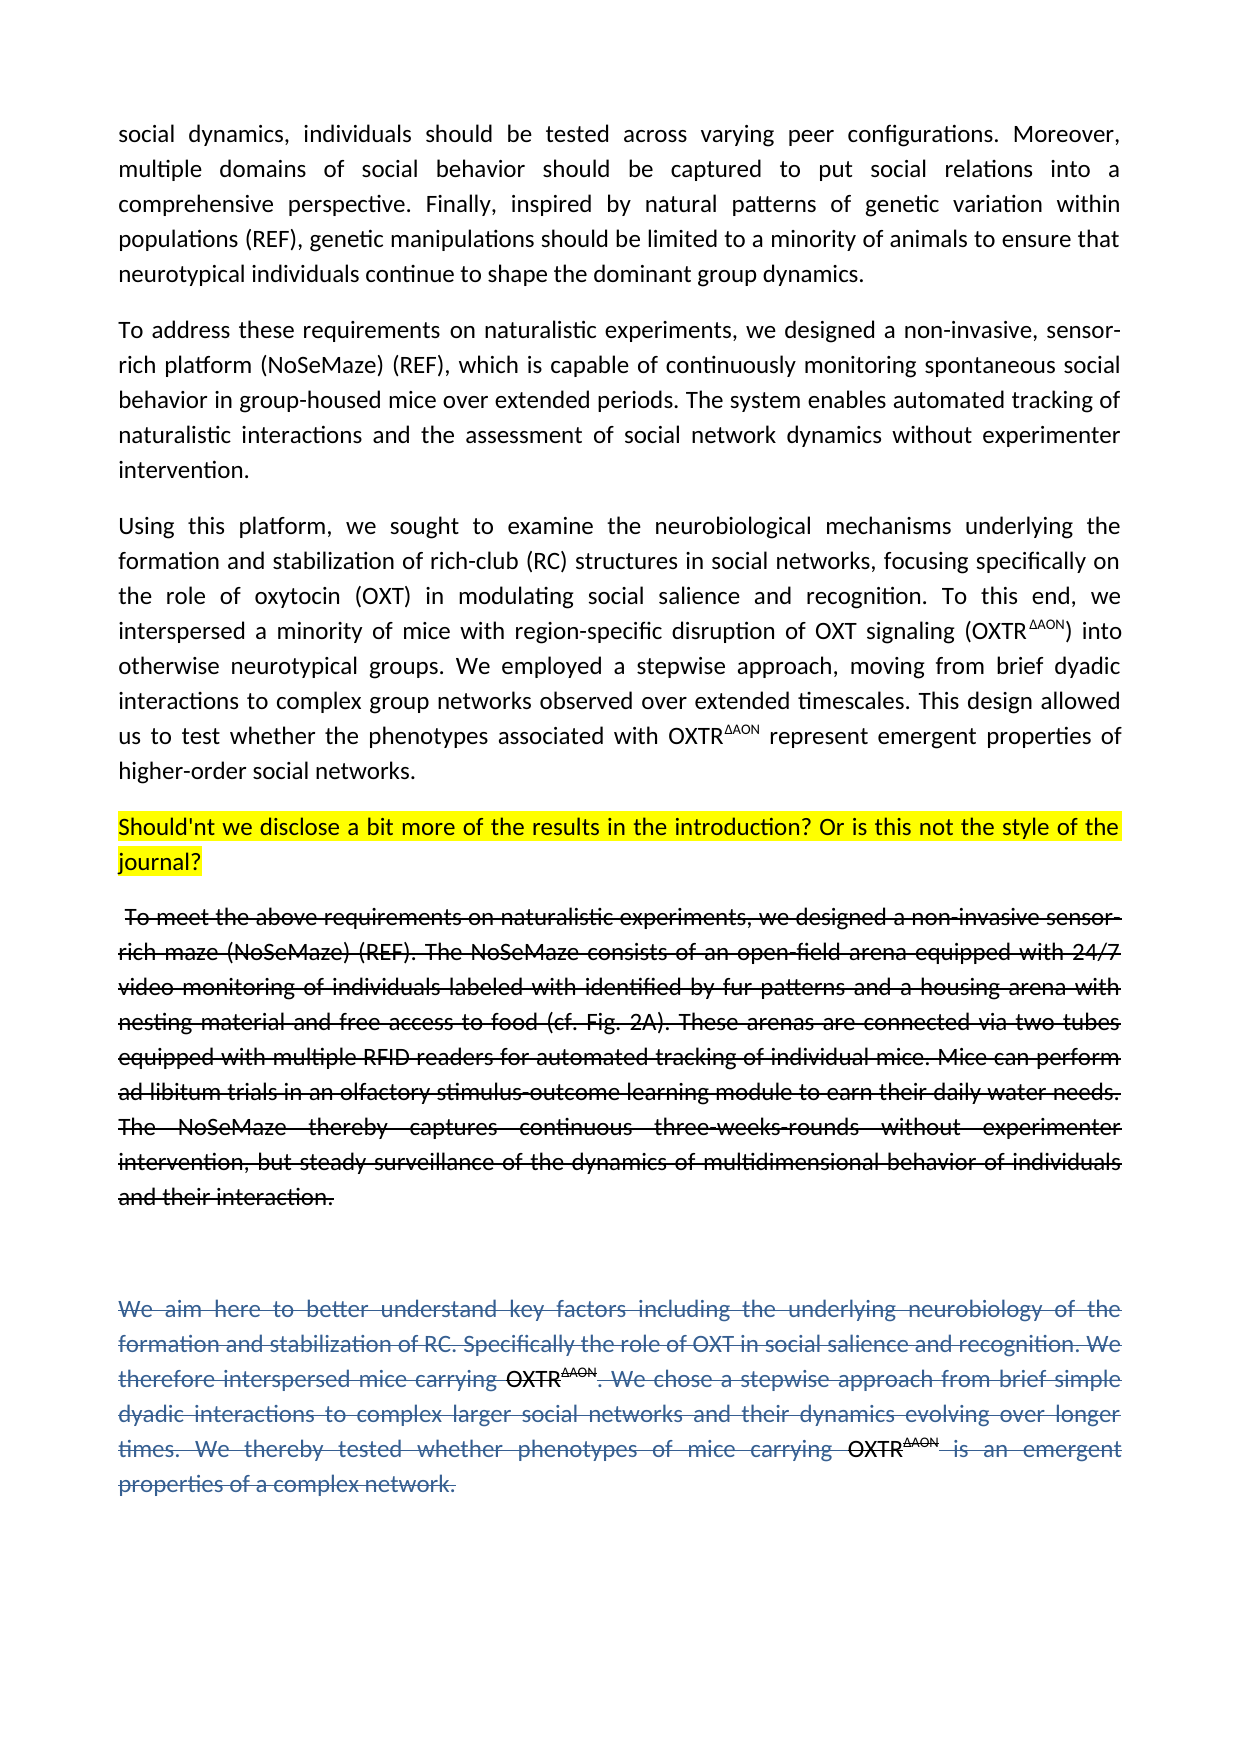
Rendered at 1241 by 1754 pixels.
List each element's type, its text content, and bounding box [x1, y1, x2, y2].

text To meet the above requirements on naturalistic experiments, we designed a non-invasive sensor-rich maze (NoSeMaze) (REF). The NoSeMaze consists of an open-field arena equipped with 24/7 video monitoring of individuals labeled with identified by fur patterns and a housing arena with nesting material and free access to food (cf. Fig. 2A). These arenas are connected via two tubes equipped with multiple RFID readers for automated tracking of individual mice. Mice can perform ad libitum trials in an olfactory stimulus-outcome learning module to earn their daily water needs. The NoSeMaze thereby captures continuous three-weeks-rounds without experimenter intervention, but steady surveillance of the dynamics of multidimensional behavior of individuals and their interaction. [118, 901, 1122, 1128]
text To address these requirements on naturalistic experiments, we designed a non-invasive, sensor-rich platform (NoSeMaze) (REF), which is capable of continuously monitoring spontaneous social behavior in group-housed mice over extended periods. The system enables automated tracking of naturalistic interactions and the assessment of social network dynamics without experimenter intervention. [118, 314, 1122, 484]
text We aim here to better understand key factors including the underlying neurobiology of the formation and stabilization of RC. Specifically the role of OXT in social salience and recognition. We therefore interspersed mice carrying OXTR∆AON. We chose a stepwise approach from brief simple dyadic interactions to complex larger social networks and their dynamics evolving over longer times. We thereby tested whether phenotypes of mice carrying OXTR∆AON is an emergent properties of a complex network. [118, 1311, 1122, 1345]
text Using this platform, we sought to examine the neurobiological mechanisms underlying the formation and stabilization of rich-club (RC) structures in social networks, focusing specifically on the role of oxytocin (OXT) in modulating social salience and recognition. To this end, we interspersed a minority of mice with region-specific disruption of OXT signaling (OXTR∆AON) into otherwise neurotypical groups. We employed a stepwise approach, moving from brief dyadic interactions to complex group networks observed over extended timescales. This design allowed us to test whether the phenotypes associated with OXTR∆AON represent emergent properties of higher-order social networks. [118, 510, 1122, 785]
text We aim here to better understand key factors including the underlying neurobiology of the formation and stabilization of RC. Specifically the role of OXT in social salience and recognition. We therefore interspersed mice carrying OXTR∆AON. We chose a stepwise approach from brief simple dyadic interactions to complex larger social networks and their dynamics evolving over longer times. We thereby tested whether phenotypes of mice carrying OXTR∆AON is an emergent properties of a complex network. [118, 1293, 1122, 1310]
text To meet the above requirements on naturalistic experiments, we designed a non-invasive sensor-rich maze (NoSeMaze) (REF). The NoSeMaze consists of an open-field arena equipped with 24/7 video monitoring of individuals labeled with identified by fur patterns and a housing arena with nesting material and free access to food (cf. Fig. 2A). These arenas are connected via two tubes equipped with multiple RFID readers for automated tracking of individual mice. Mice can perform ad libitum trials in an olfactory stimulus-outcome learning module to earn their daily water needs. The NoSeMaze thereby captures continuous three-weeks-rounds without experimenter intervention, but steady surveillance of the dynamics of multidimensional behavior of individuals and their interaction. [118, 1130, 1122, 1163]
text We aim here to better understand key factors including the underlying neurobiology of the formation and stabilization of RC. Specifically the role of OXT in social salience and recognition. We therefore interspersed mice carrying OXTR∆AON. We chose a stepwise approach from brief simple dyadic interactions to complex larger social networks and their dynamics evolving over longer times. We thereby tested whether phenotypes of mice carrying OXTR∆AON is an emergent properties of a complex network. [118, 1346, 1122, 1499]
text Should'nt we disclose a bit more of the results in the introduction? Or is this not the style of the journal? [118, 811, 1122, 876]
text To meet the above requirements on naturalistic experiments, we designed a non-invasive sensor-rich maze (NoSeMaze) (REF). The NoSeMaze consists of an open-field arena equipped with 24/7 video monitoring of individuals labeled with identified by fur patterns and a housing arena with nesting material and free access to food (cf. Fig. 2A). These arenas are connected via two tubes equipped with multiple RFID readers for automated tracking of individual mice. Mice can perform ad libitum trials in an olfactory stimulus-outcome learning module to earn their daily water needs. The NoSeMaze thereby captures continuous three-weeks-rounds without experimenter intervention, but steady surveillance of the dynamics of multidimensional behavior of individuals and their interaction. [118, 1165, 1122, 1212]
text social dynamics, individuals should be tested across varying peer configurations. Moreover, multiple domains of social behavior should be captured to put social relations into a comprehensive perspective. Finally, inspired by natural patterns of genetic variation within populations (REF), genetic manipulations should be limited to a minority of animals to ensure that neurotypical individuals continue to shape the dominant group dynamics. [118, 118, 1122, 289]
